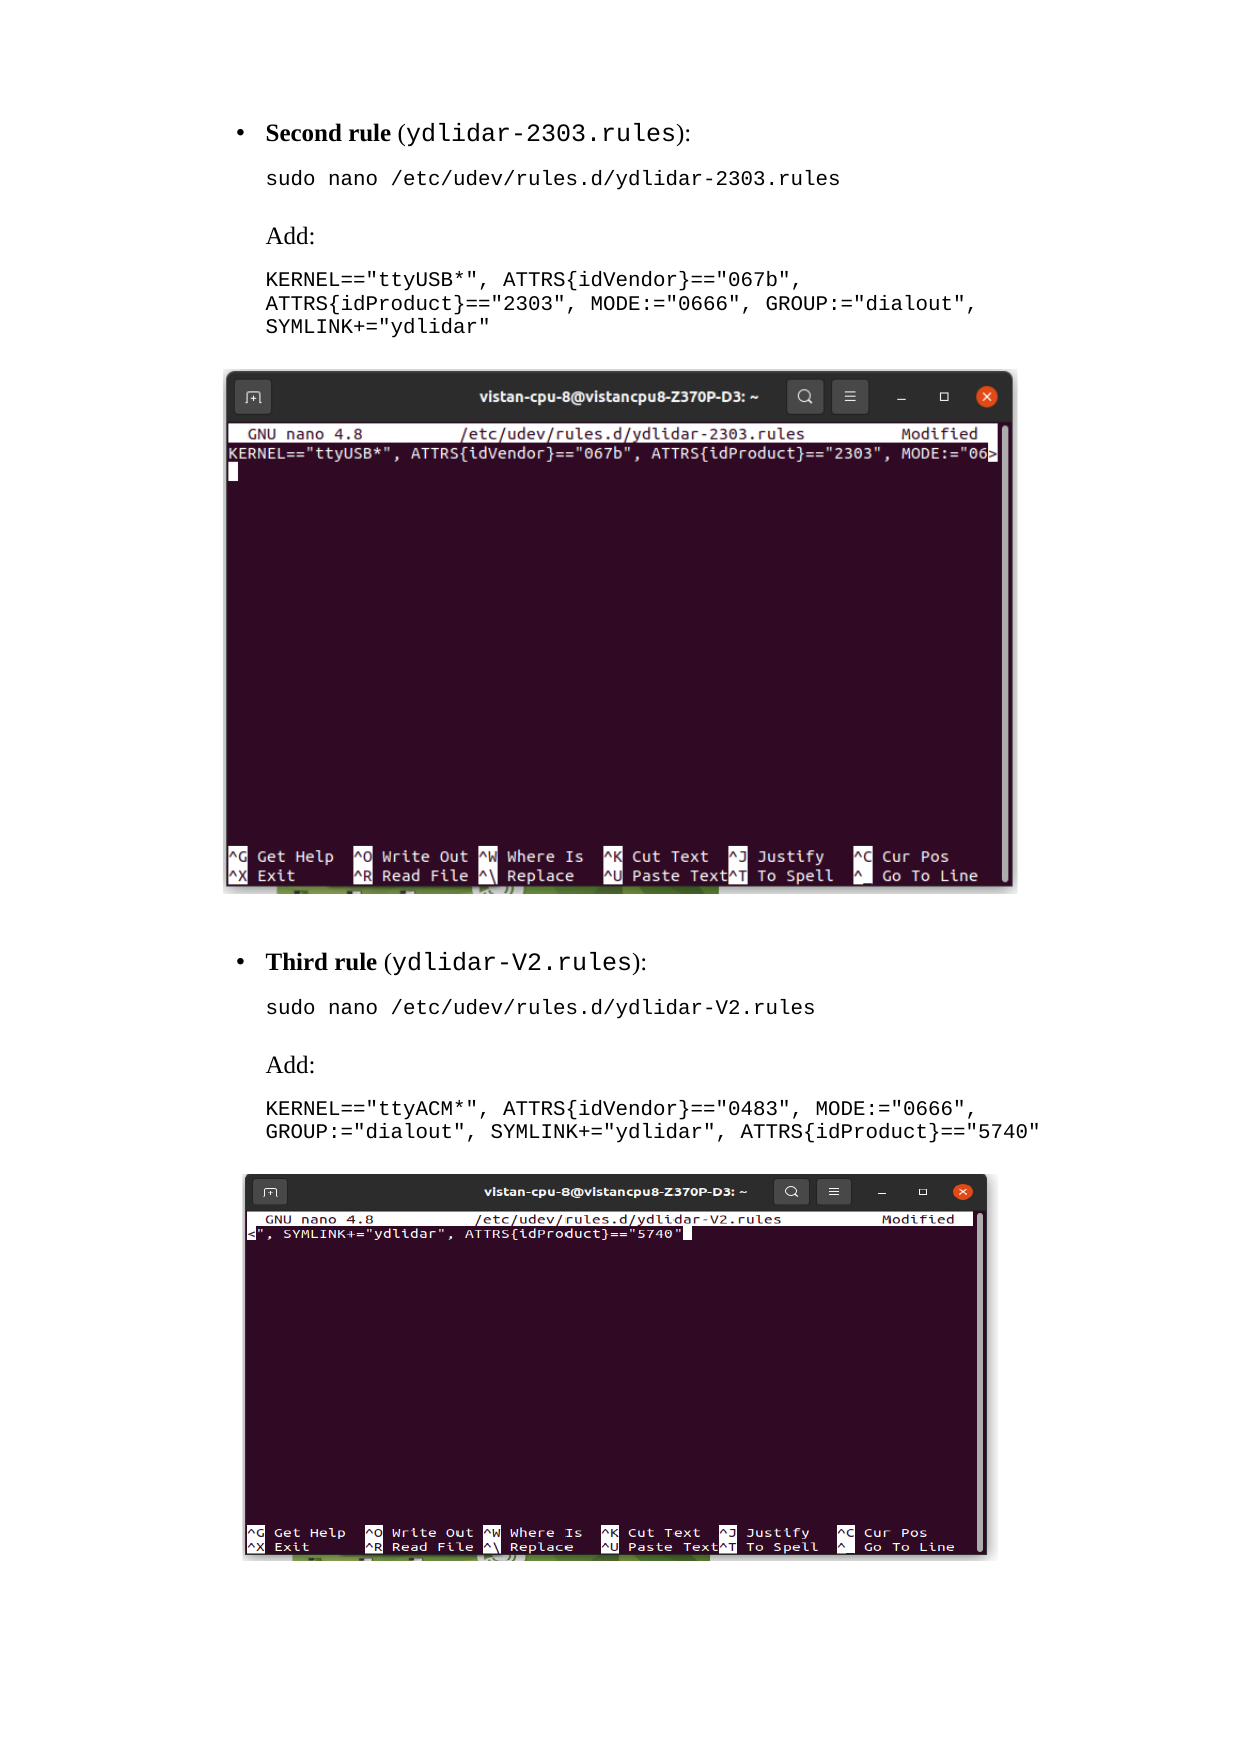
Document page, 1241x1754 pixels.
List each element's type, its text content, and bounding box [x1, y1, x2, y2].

list Second rule (ydlidar-2303.rules): [236, 118, 1122, 149]
list sudo nano /etc/udev/rules.d/ydlidar-V2.rules [236, 997, 1122, 1021]
list Add: [236, 1050, 1122, 1079]
picture [222, 369, 1018, 894]
list sudo nano /etc/udev/rules.d/ydlidar-2303.rules [236, 168, 1122, 192]
list KERNEL=="ttyUSB*", ATTRS{idVendor}=="067b", ATTRS{idProduct}=="2303", MODE:="0666", GROUP:="dialout", SYMLINK+="ydlidar" [236, 269, 1122, 340]
list KERNEL=="ttyACM*", ATTRS{idVendor}=="0483", MODE:="0666", GROUP:="dialout", SYMLINK+="ydlidar", ATTRS{idProduct}=="5740" [236, 1098, 1122, 1145]
picture [242, 1174, 998, 1561]
list Third rule (ydlidar-V2.rules): [236, 947, 1122, 978]
list Add: [236, 221, 1122, 250]
